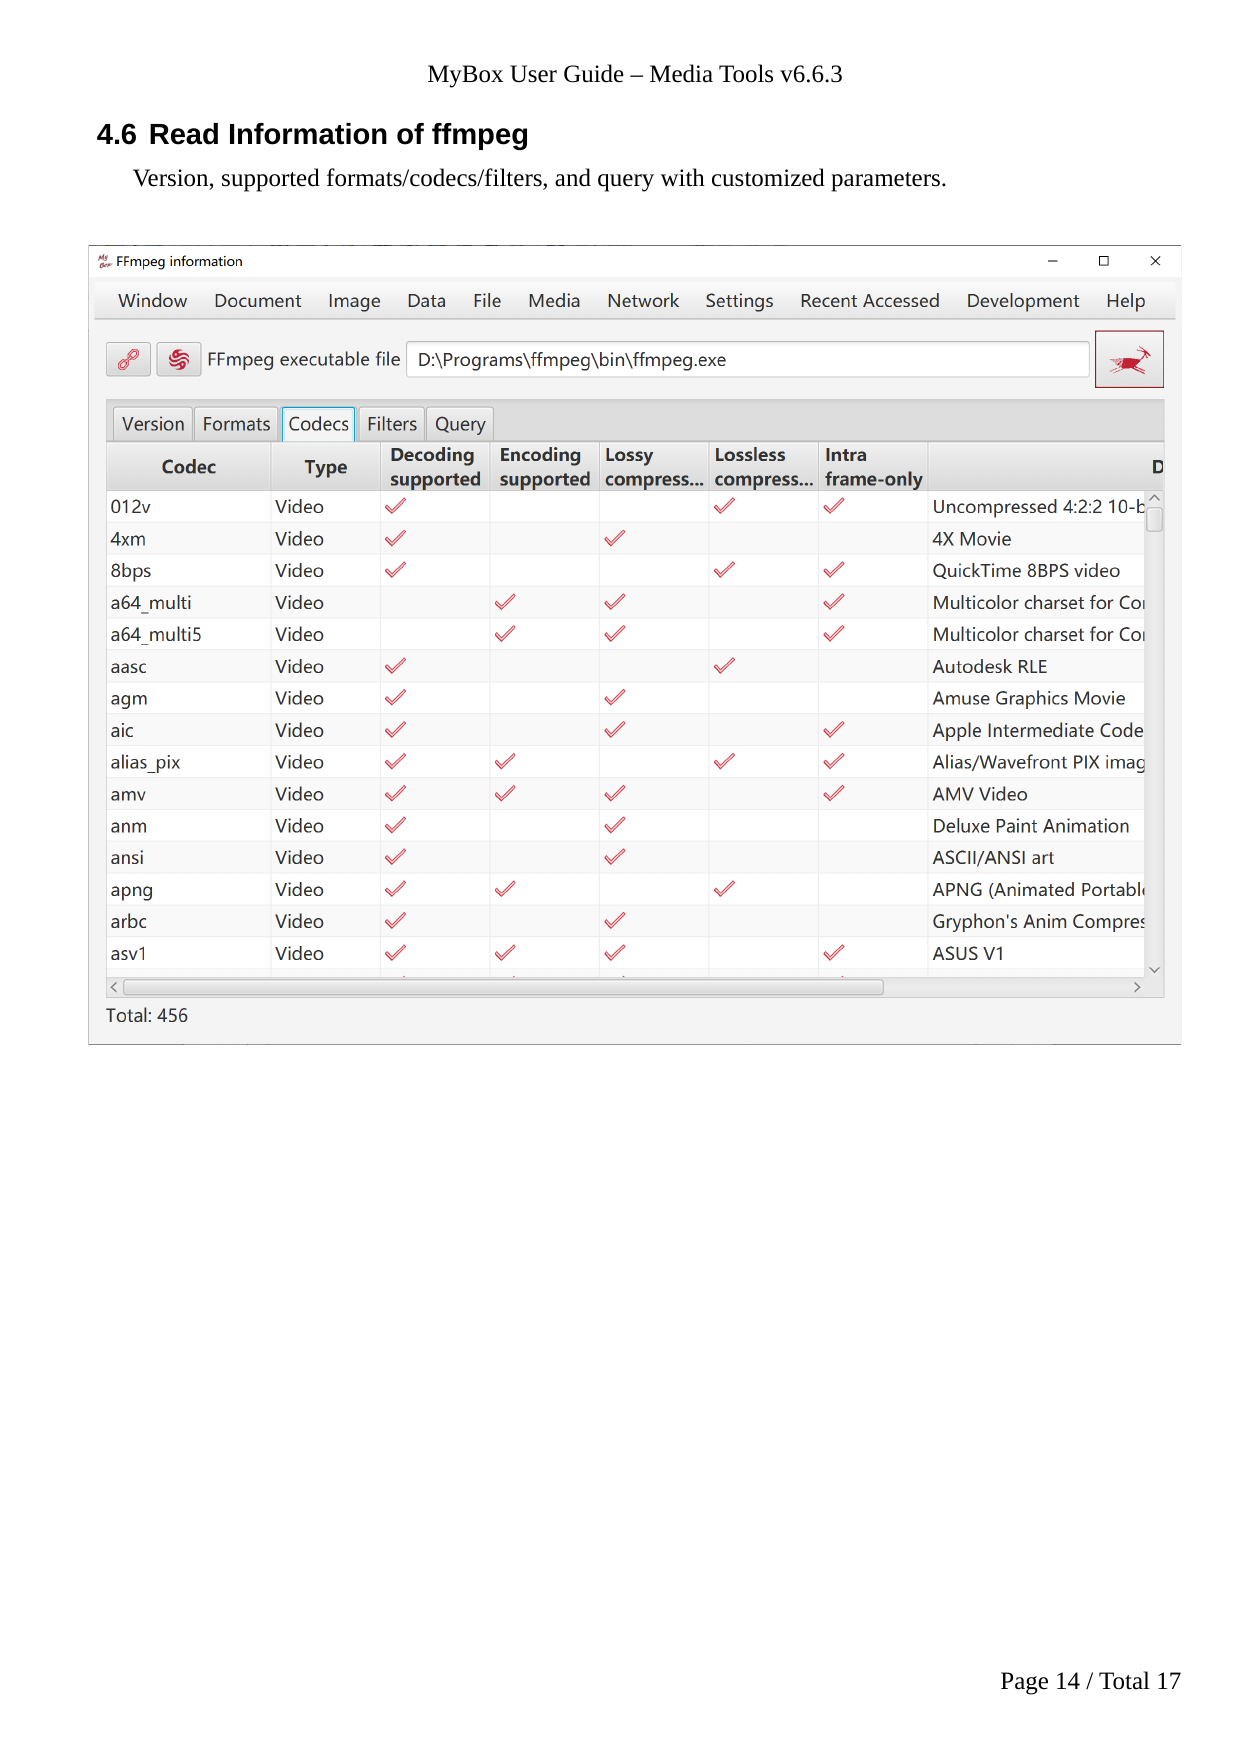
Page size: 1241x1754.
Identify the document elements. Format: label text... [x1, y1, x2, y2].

text Version, supported formats/codecs/filters, and query with customized parameters. [88, 163, 1181, 192]
picture [88, 245, 1182, 1045]
subtitle Read Information of ffmpeg [88, 117, 1181, 151]
